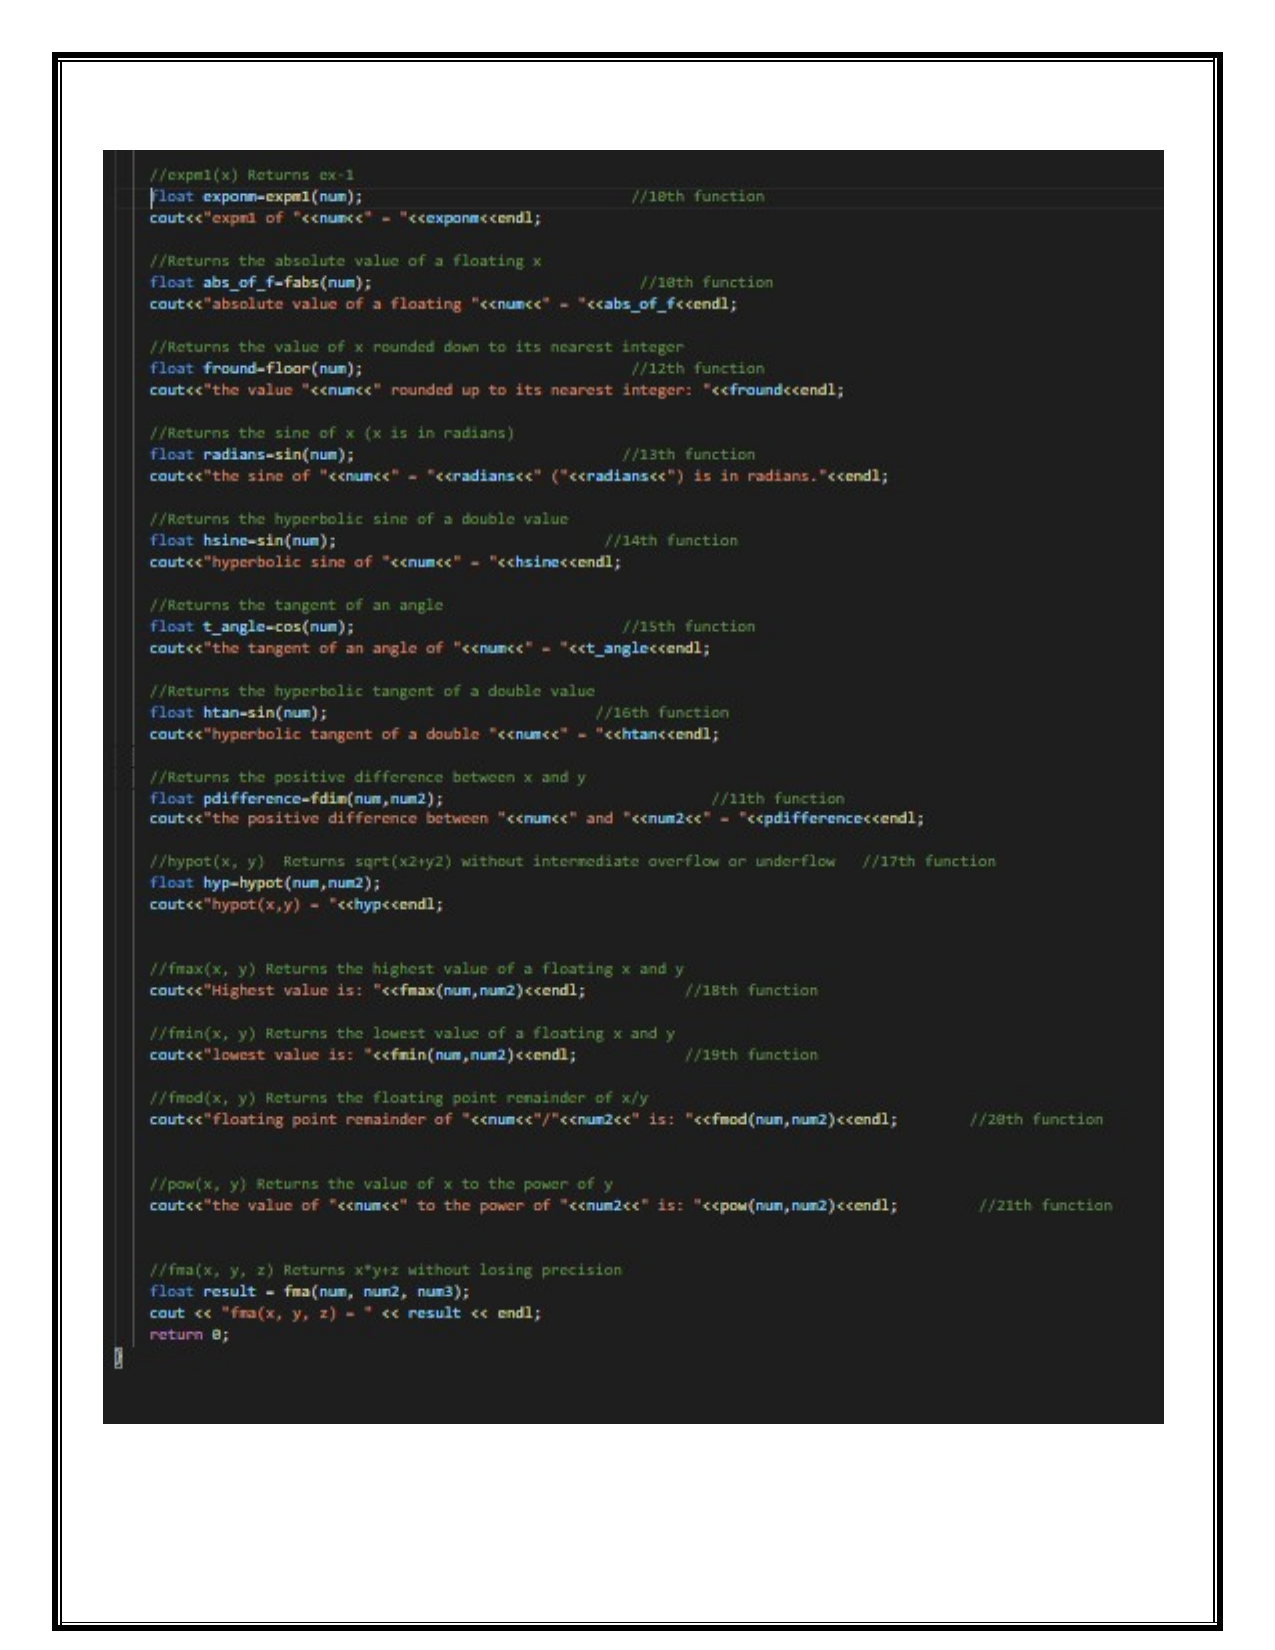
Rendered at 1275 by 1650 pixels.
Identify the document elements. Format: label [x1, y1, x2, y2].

picture [103, 150, 1164, 1424]
